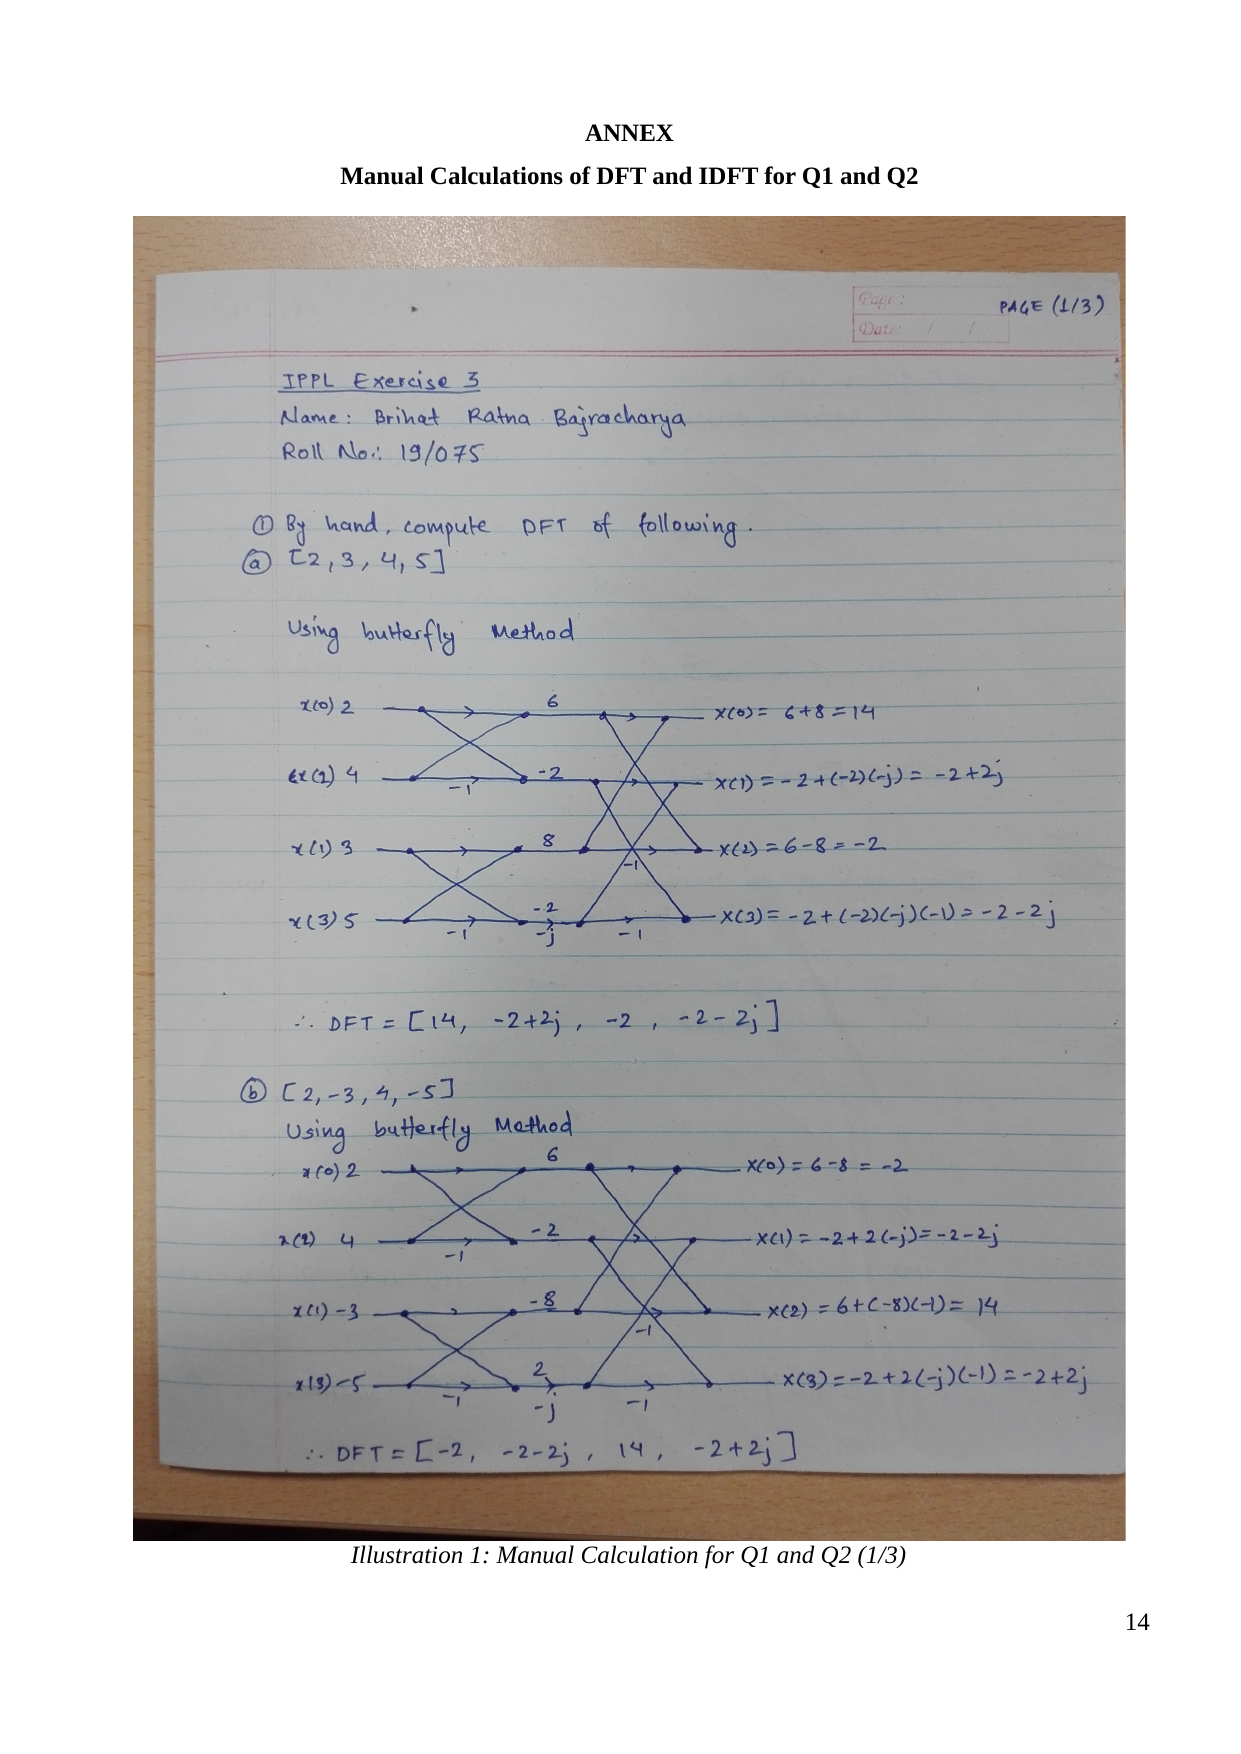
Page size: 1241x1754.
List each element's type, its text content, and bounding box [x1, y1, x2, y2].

picture [133, 216, 1126, 1541]
text Illustration 1: Manual Calculation for Q1 and Q2 (1/3) [133, 1541, 1126, 1569]
text ANNEX [109, 118, 1149, 147]
text Manual Calculations of DFT and IDFT for Q1 and Q2 [109, 161, 1149, 190]
